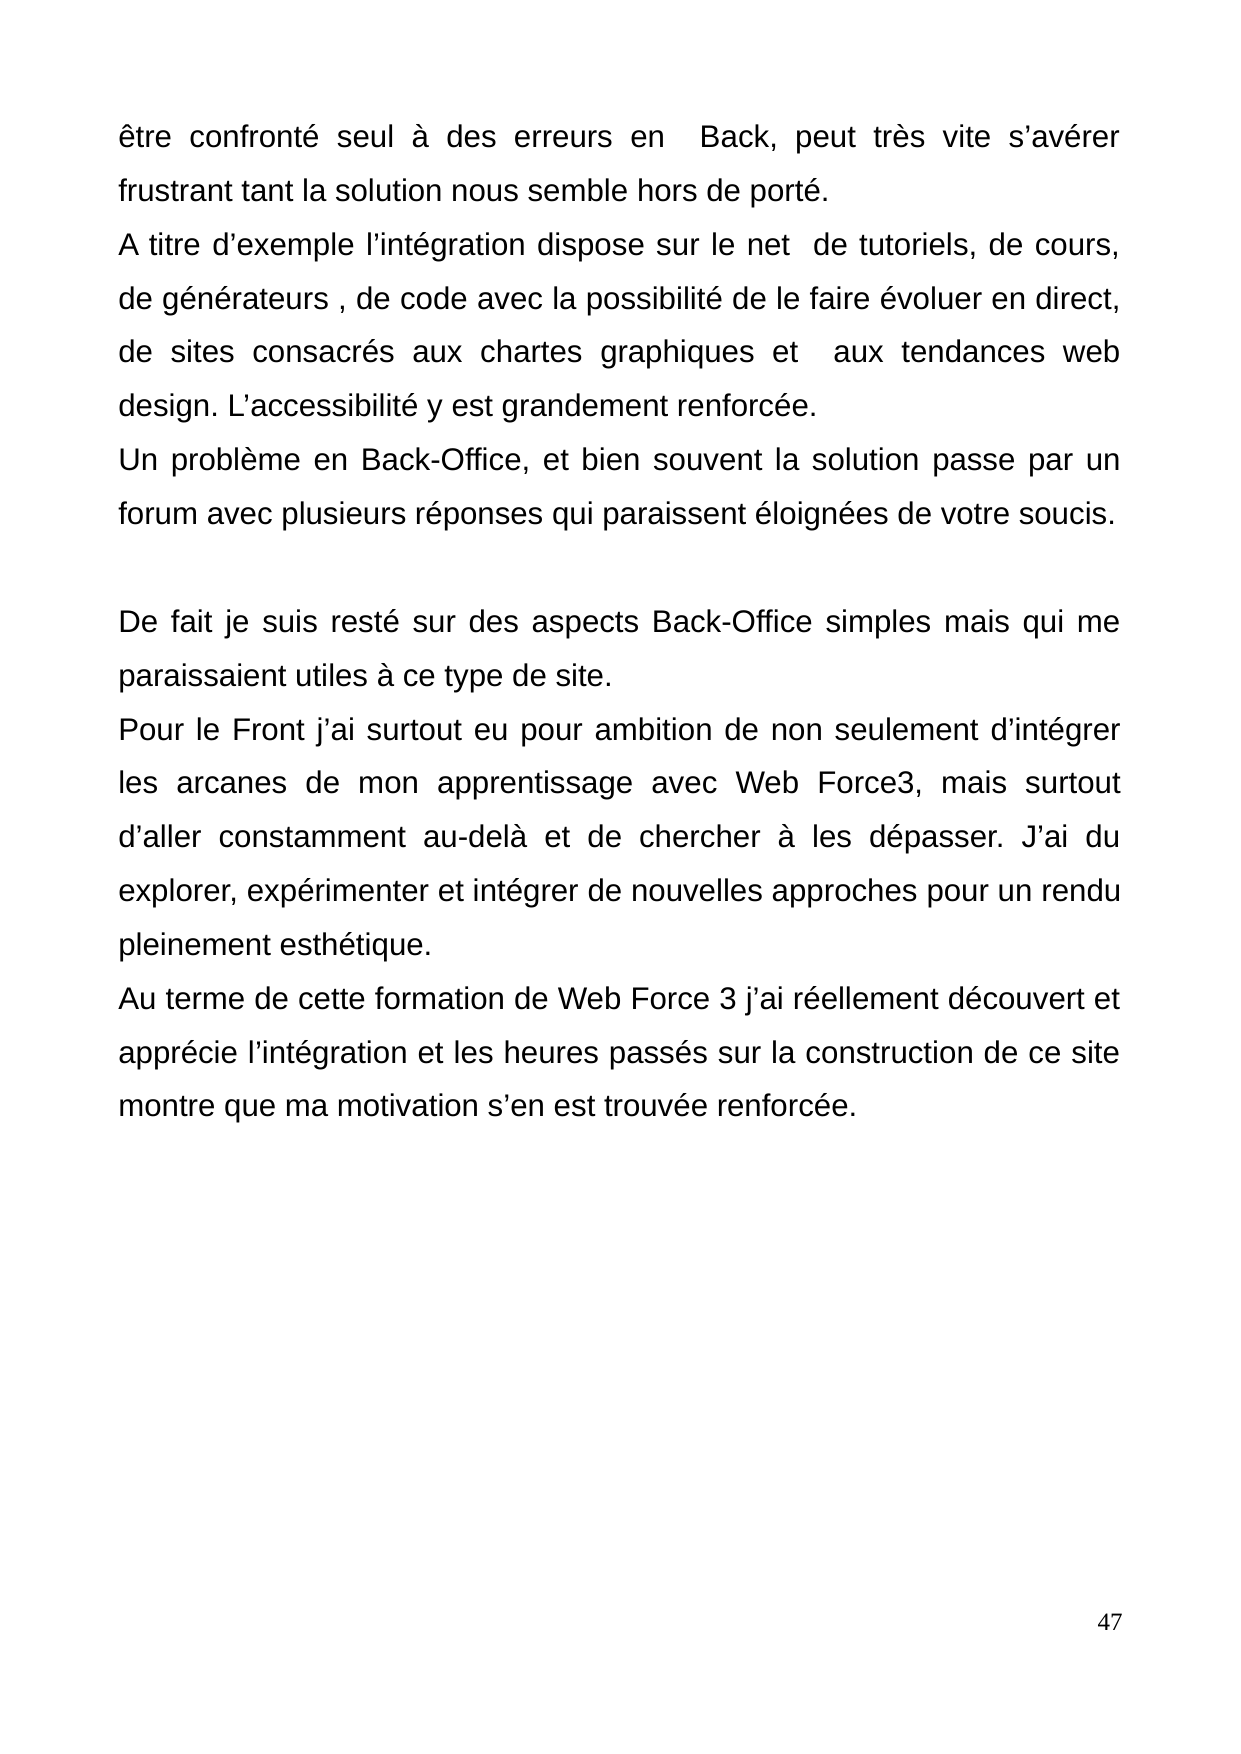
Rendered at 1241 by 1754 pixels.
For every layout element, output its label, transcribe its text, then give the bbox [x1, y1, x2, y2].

text Au terme de cette formation de Web Force 3 j’ai réellement découvert et apprécie l’intégration et les heures passés sur la construction de ce site montre que ma motivation s’en est trouvée renforcée. [118, 980, 1122, 1123]
text De fait je suis resté sur des aspects Back-Office simples mais qui me paraissaient utiles à ce type de site. [118, 603, 1122, 693]
text être confronté seul à des erreurs en Back, peut très vite s’avérer frustrant tant la solution nous semble hors de porté. [118, 118, 1122, 208]
text Pour le Front j’ai surtout eu pour ambition de non seulement d’intégrer les arcanes de mon apprentissage avec Web Force3, mais surtout d’aller constamment au-delà et de chercher à les dépasser. J’ai du explorer, expérimenter et intégrer de nouvelles approches pour un rendu pleinement esthétique. [118, 711, 1122, 962]
text A titre d’exemple l’intégration dispose sur le net de tutoriels, de cours, de générateurs , de code avec la possibilité de le faire évoluer en direct, de sites consacrés aux chartes graphiques et aux tendances web design. L’accessibilité y est grandement renforcée. [118, 226, 1122, 423]
text Un problème en Back-Office, et bien souvent la solution passe par un forum avec plusieurs réponses qui paraissent éloignées de votre soucis. [118, 441, 1122, 531]
